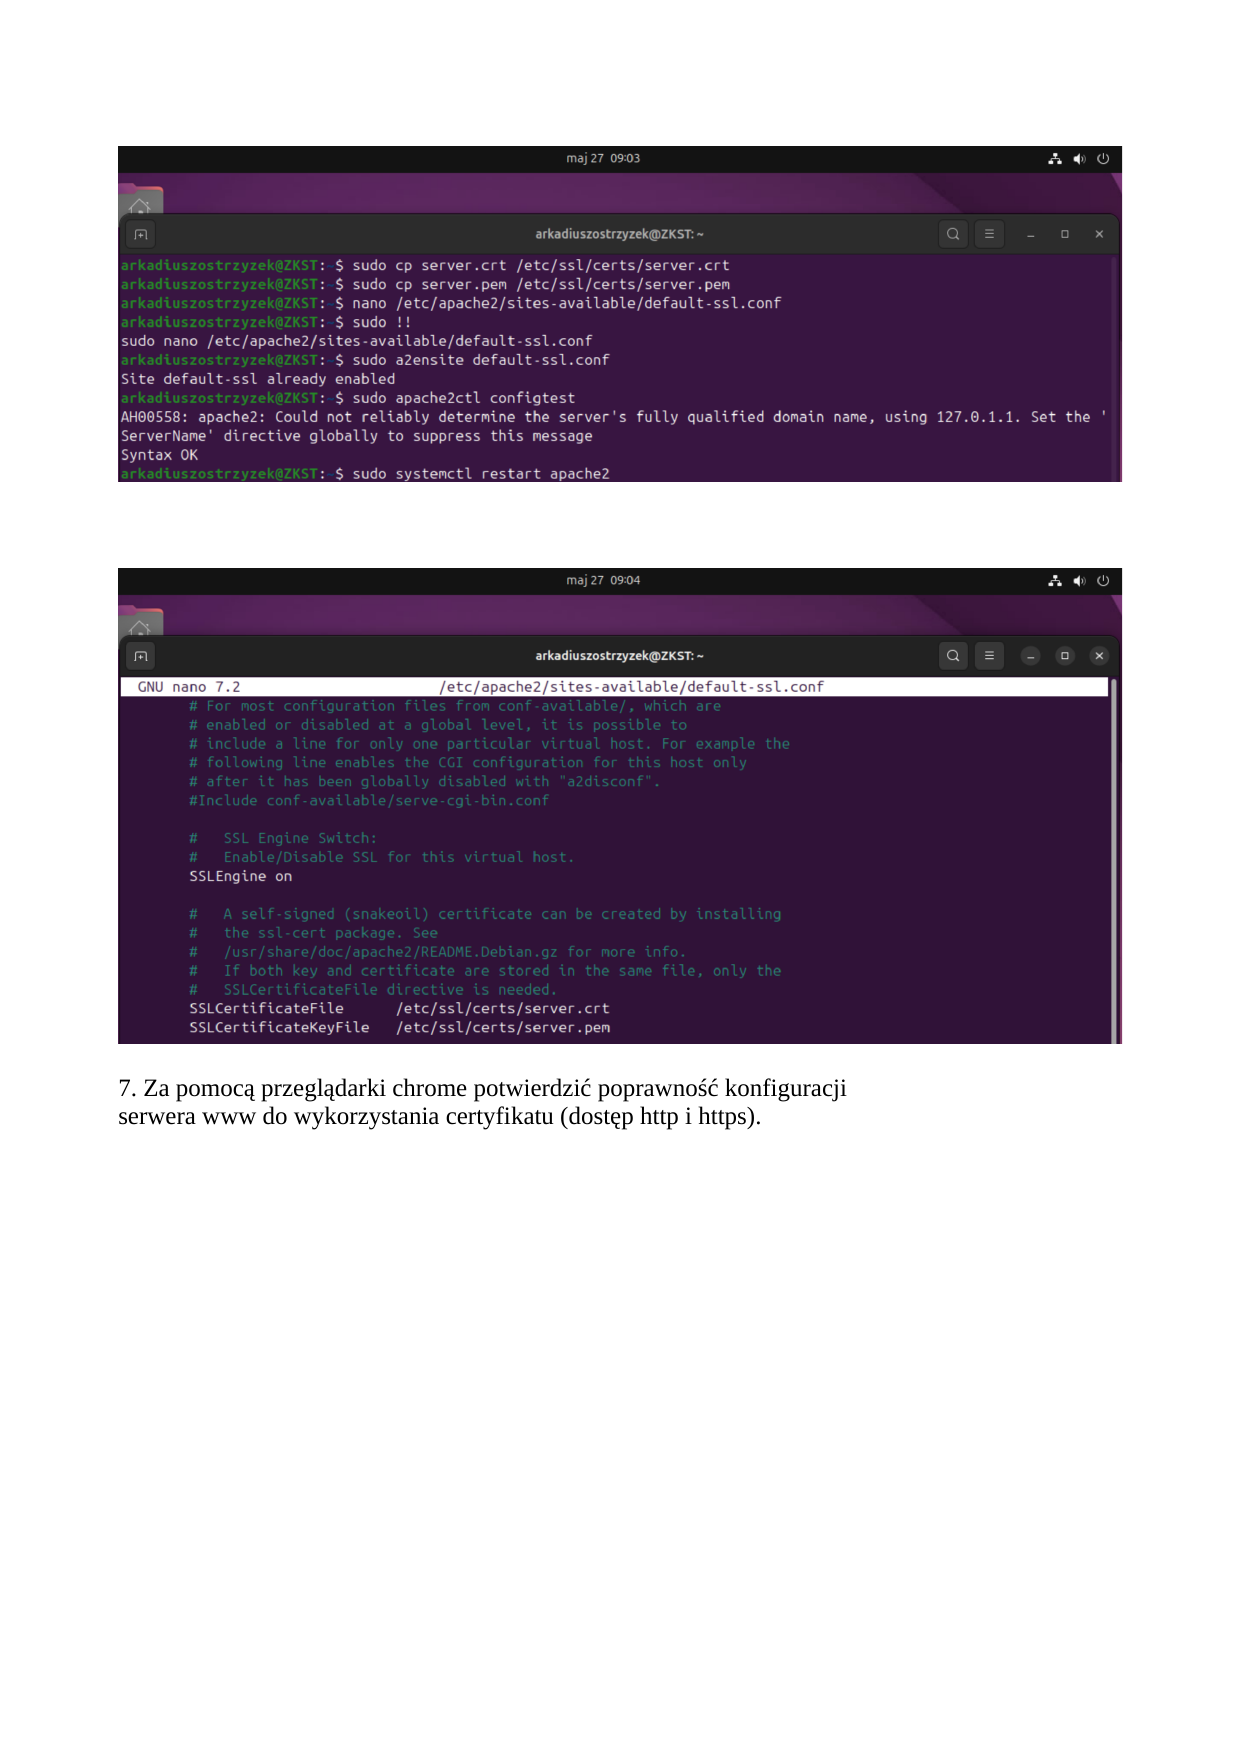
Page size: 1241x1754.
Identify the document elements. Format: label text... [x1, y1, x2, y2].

picture [118, 146, 1123, 482]
text 7. Za pomocą przeglądarki chrome potwierdzić poprawność konfiguracji [118, 1073, 1122, 1101]
picture [118, 568, 1123, 1044]
text serwera www do wykorzystania certyfikatu (dostęp http i https). [118, 1101, 1122, 1130]
